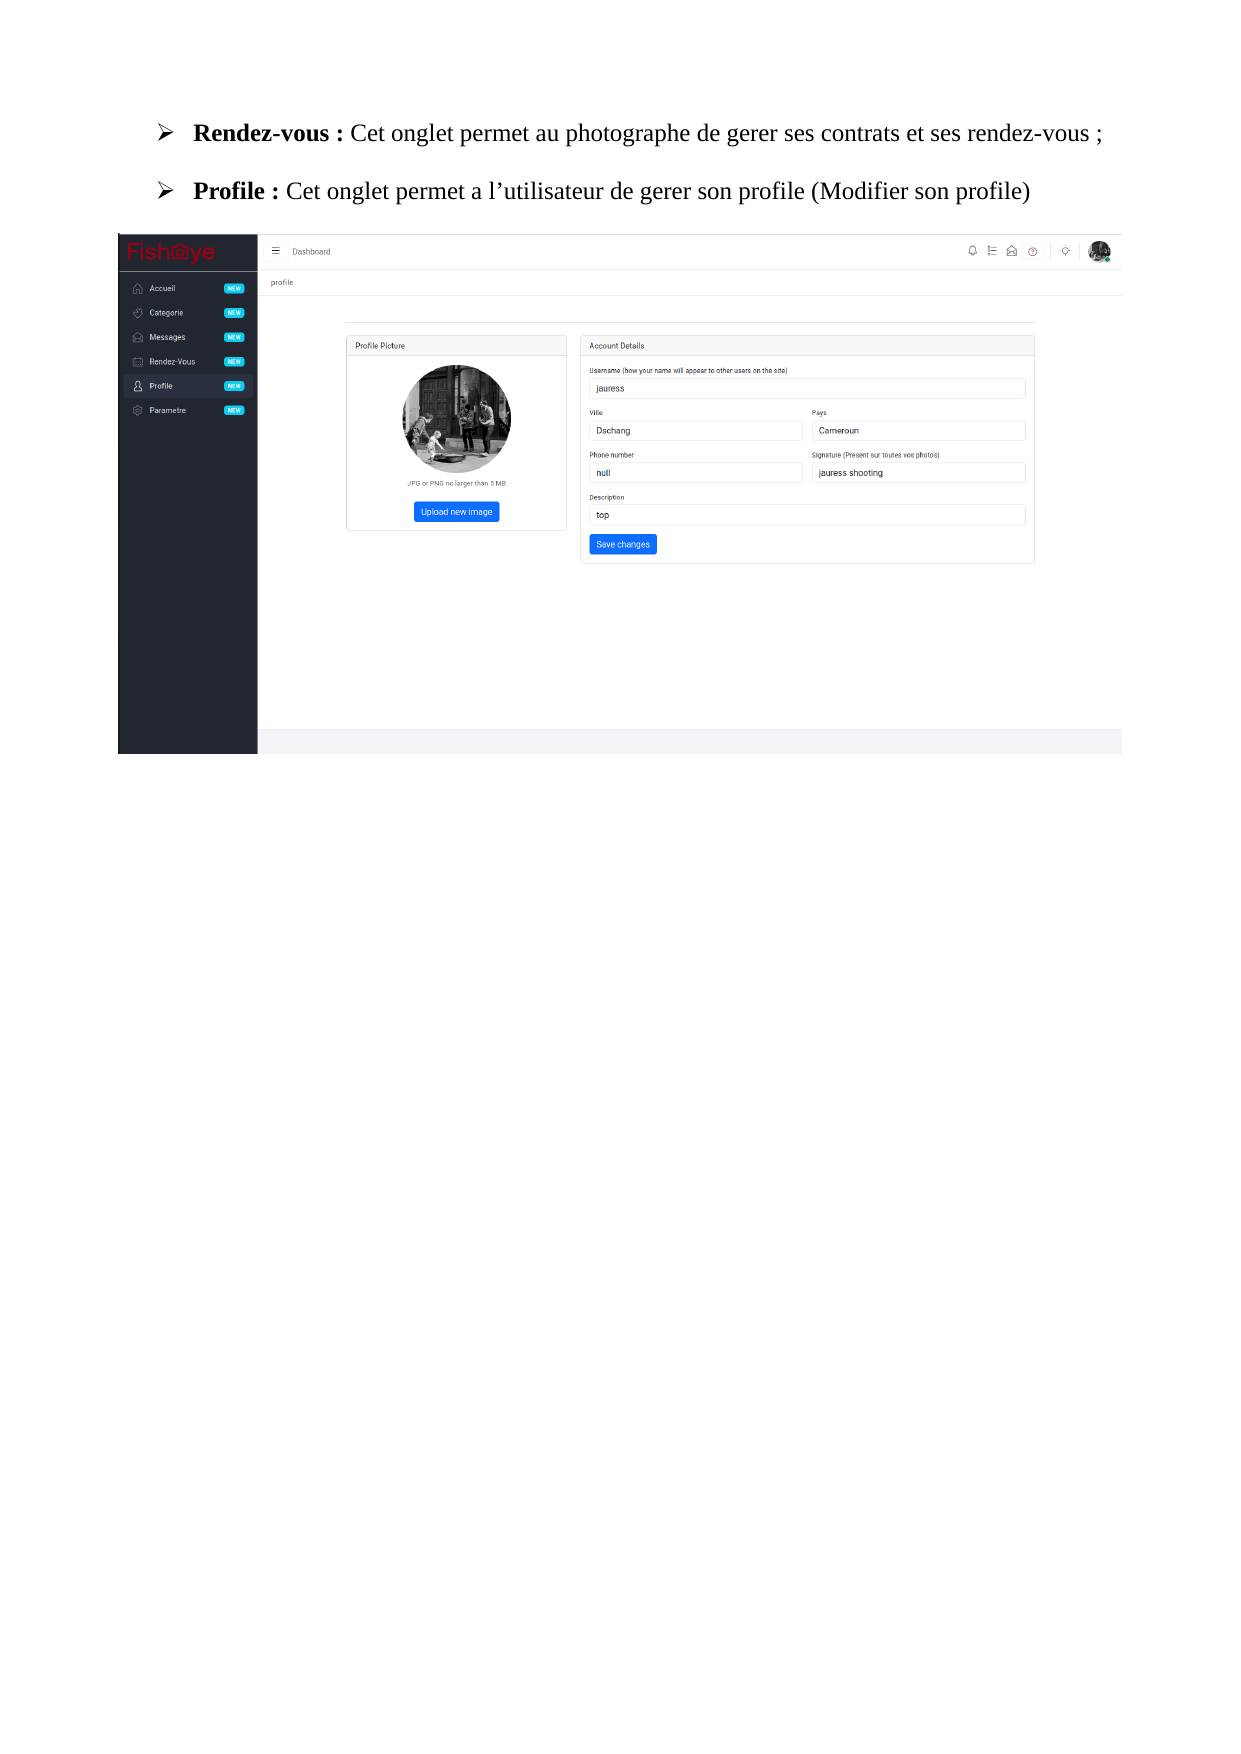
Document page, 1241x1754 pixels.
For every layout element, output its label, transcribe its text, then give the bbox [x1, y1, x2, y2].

list Rendez-vous : Cet onglet permet au photographe de gerer ses contrats et ses rendez-vous ; [156, 118, 1122, 147]
list Profile : Cet onglet permet a l’utilisateur de gerer son profile (Modifier son profile) [156, 176, 1122, 204]
picture [118, 233, 1123, 754]
